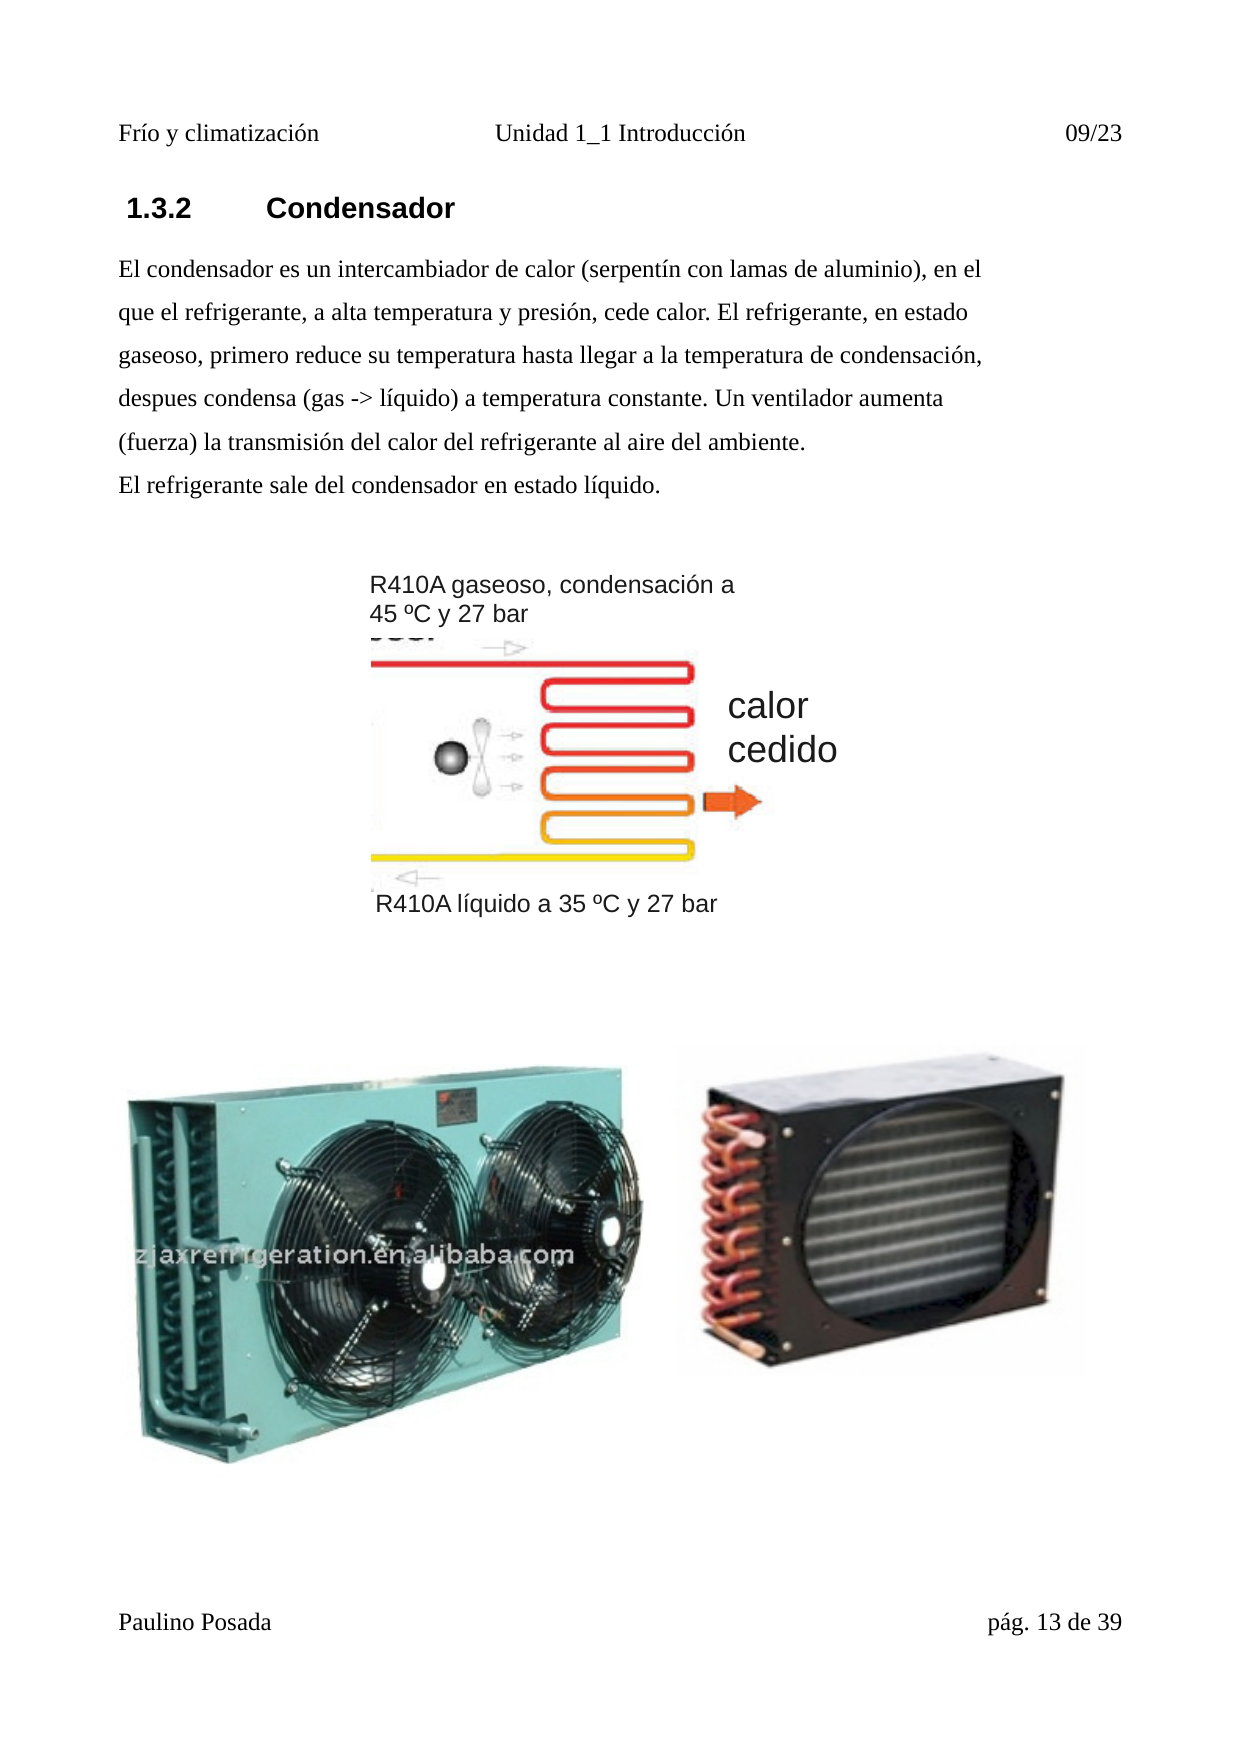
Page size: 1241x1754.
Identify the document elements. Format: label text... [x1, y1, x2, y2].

picture [118, 1062, 658, 1478]
text que el refrigerante, a alta temperatura y presión, cede calor. El refrigerante, en estado [118, 297, 1122, 326]
text gaseoso, primero reduce su temperatura hasta llegar a la temperatura de condensación, [118, 340, 1122, 369]
subtitle Condensador [118, 191, 1122, 225]
picture [669, 1042, 1098, 1388]
text despues condensa (gas -> líquido) a temperatura constante. Un ventilador aumenta [118, 383, 1122, 412]
text El refrigerante sale del condensador en estado líquido. [118, 470, 1122, 498]
text El condensador es un intercambiador de calor (serpentín con lamas de aluminio), en el [118, 254, 1122, 283]
text (fuerza) la transmisión del calor del refrigerante al aire del ambiente. [118, 427, 1122, 455]
picture [371, 638, 780, 892]
